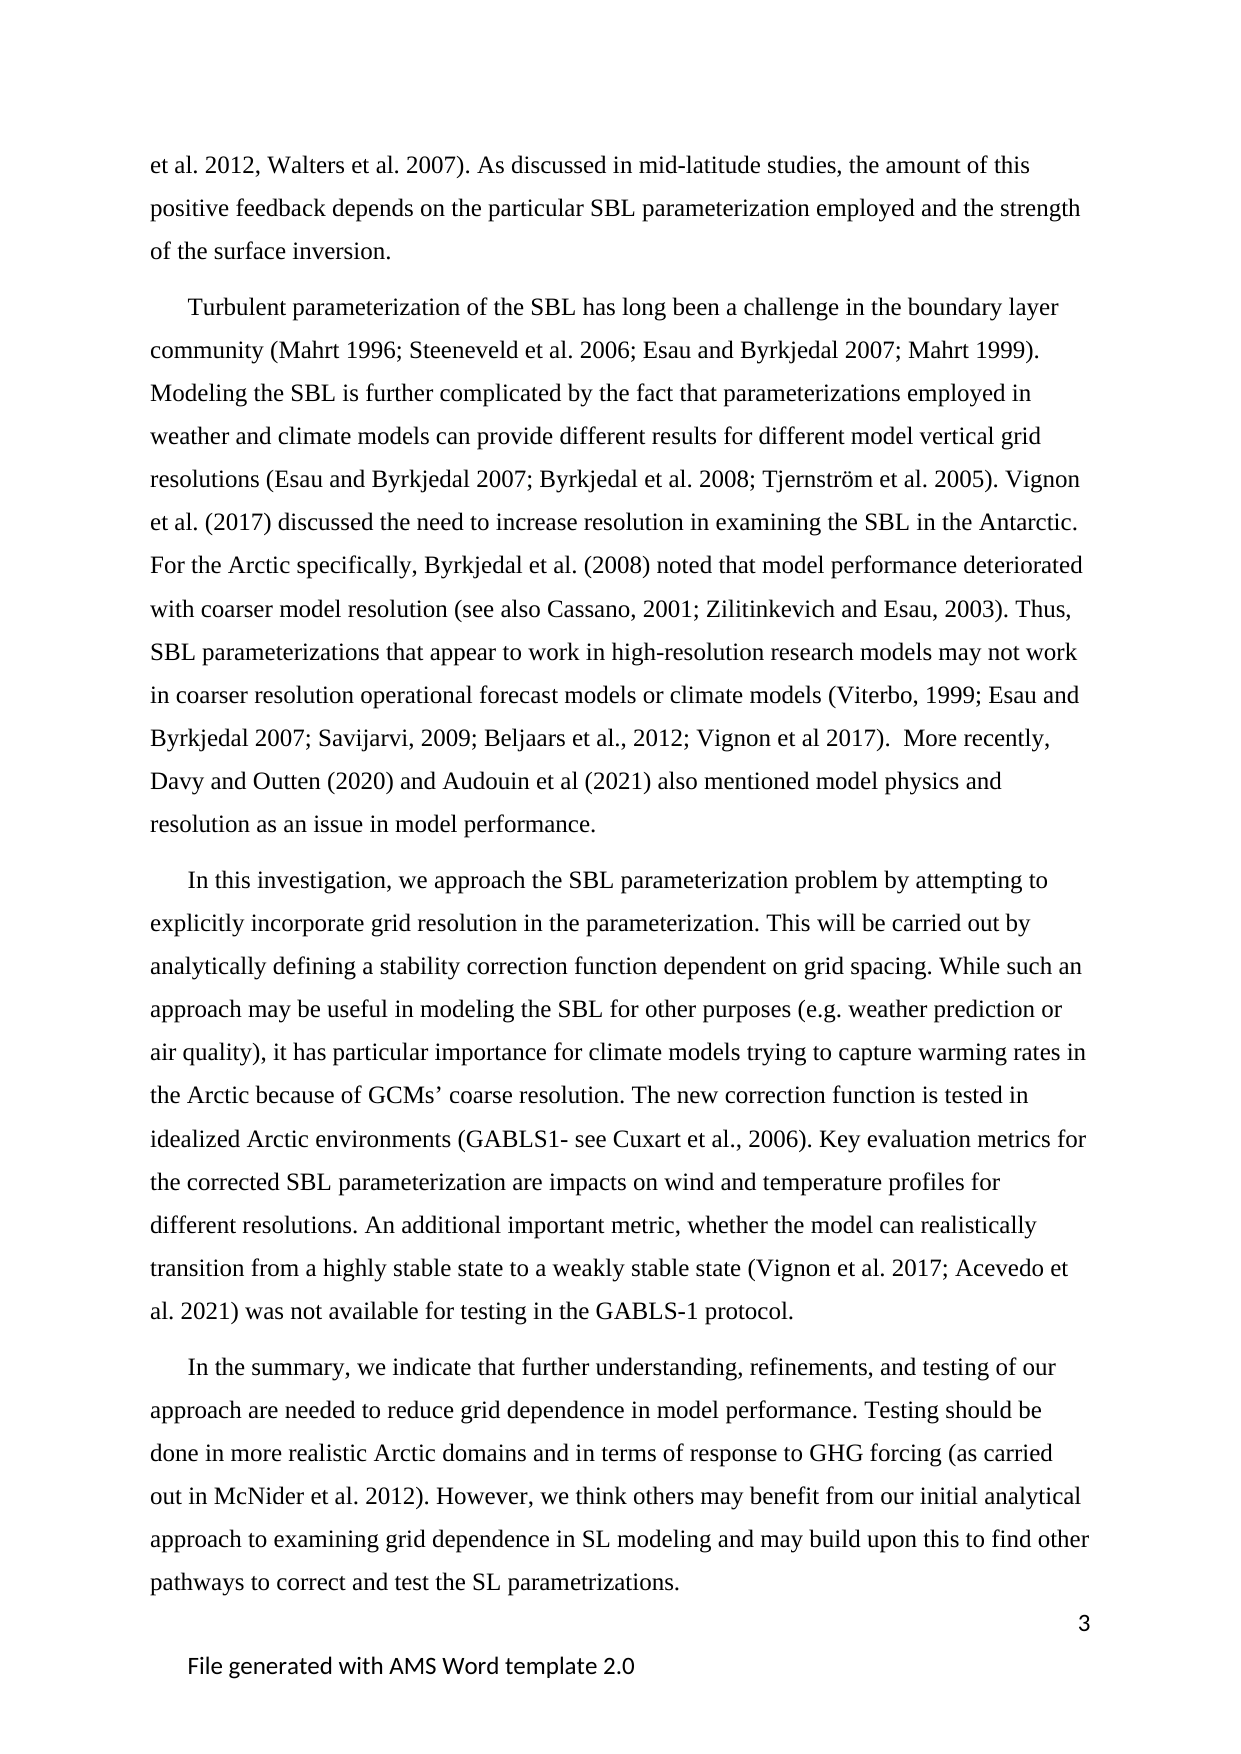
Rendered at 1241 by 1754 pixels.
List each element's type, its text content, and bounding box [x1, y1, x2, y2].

text In this investigation, we approach the SBL parameterization problem by attempting to explicitly incorporate grid resolution in the parameterization. This will be carried out by analytically defining a stability correction function dependent on grid spacing. While such an approach may be useful in modeling the SBL for other purposes (e.g. weather prediction or air quality), it has particular importance for climate models trying to capture warming rates in the Arctic because of GCMs’ coarse resolution. The new correction function is tested in idealized Arctic environments (GABLS1- see Cuxart et al., 2006). Key evaluation metrics for the corrected SBL parameterization are impacts on wind and temperature profiles for different resolutions. An additional important metric, whether the model can realistically transition from a highly stable state to a weakly stable state (Vignon et al. 2017; Acevedo et al. 2021) was not available for testing in the GABLS-1 protocol. [150, 865, 1090, 1325]
text Turbulent parameterization of the SBL has long been a challenge in the boundary layer community (Mahrt 1996; Steeneveld et al. 2006; Esau and Byrkjedal 2007; Mahrt 1999). Modeling the SBL is further complicated by the fact that parameterizations employed in weather and climate models can provide different results for different model vertical grid resolutions (Esau and Byrkjedal 2007; Byrkjedal et al. 2008; Tjernström et al. 2005). Vignon et al. (2017) discussed the need to increase resolution in examining the SBL in the Antarctic. For the Arctic specifically, Byrkjedal et al. (2008) noted that model performance deteriorated with coarser model resolution (see also Cassano, 2001; Zilitinkevich and Esau, 2003). Thus, SBL parameterizations that appear to work in high-resolution research models may not work in coarser resolution operational forecast models or climate models (Viterbo, 1999; Esau and Byrkjedal 2007; Savijarvi, 2009; Beljaars et al., 2012; Vignon et al 2017). More recently, Davy and Outten (2020) and Audouin et al (2021) also mentioned model physics and resolution as an issue in model performance. [150, 292, 1090, 838]
text et al. 2012, Walters et al. 2007). As discussed in mid-latitude studies, the amount of this positive feedback depends on the particular SBL parameterization employed and the strength of the surface inversion. [150, 150, 1090, 265]
text In the summary, we indicate that further understanding, refinements, and testing of our approach are needed to reduce grid dependence in model performance. Testing should be done in more realistic Arctic domains and in terms of response to GHG forcing (as carried out in McNider et al. 2012). However, we think others may benefit from our initial analytical approach to examining grid dependence in SL modeling and may build upon this to find other pathways to correct and test the SL parametrizations. [150, 1352, 1090, 1596]
